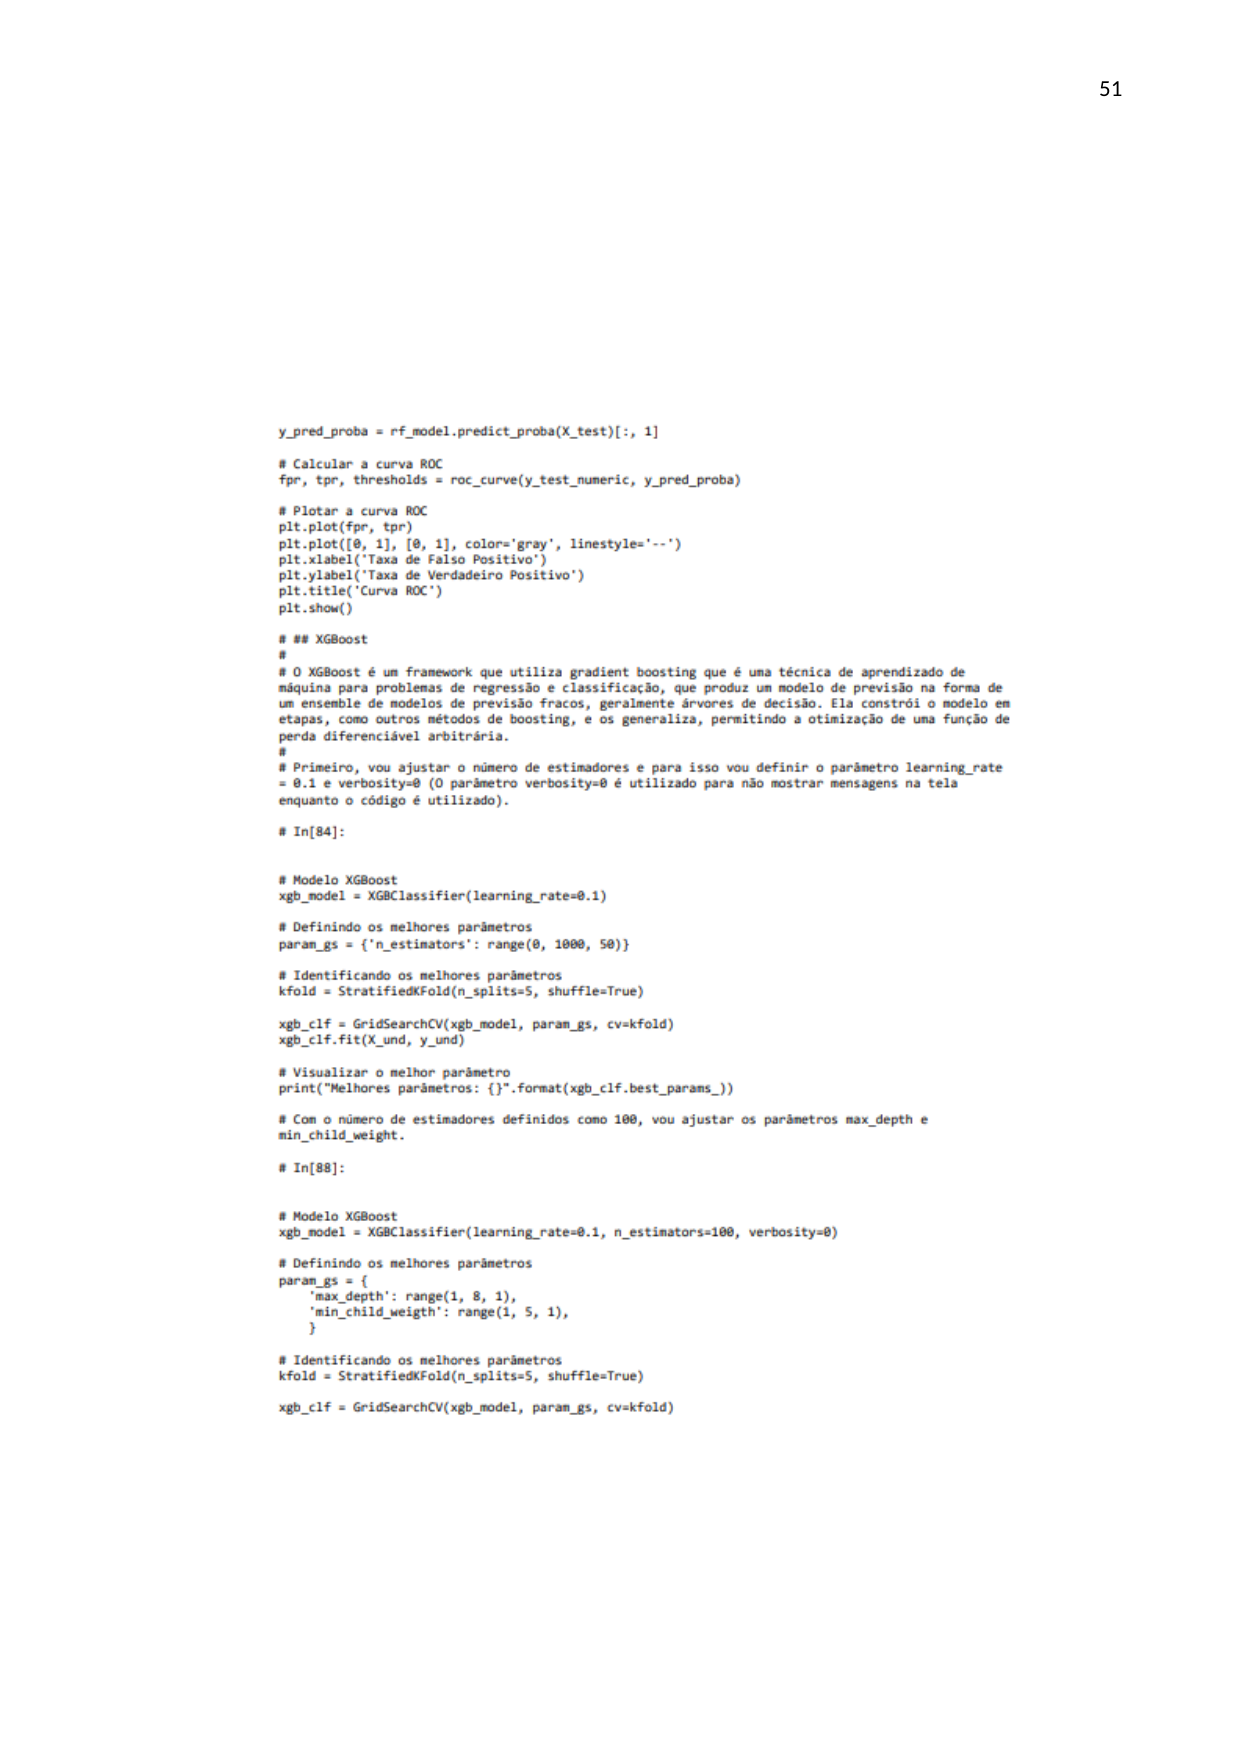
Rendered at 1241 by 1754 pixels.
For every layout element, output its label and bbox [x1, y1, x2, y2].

picture [231, 392, 1069, 1454]
